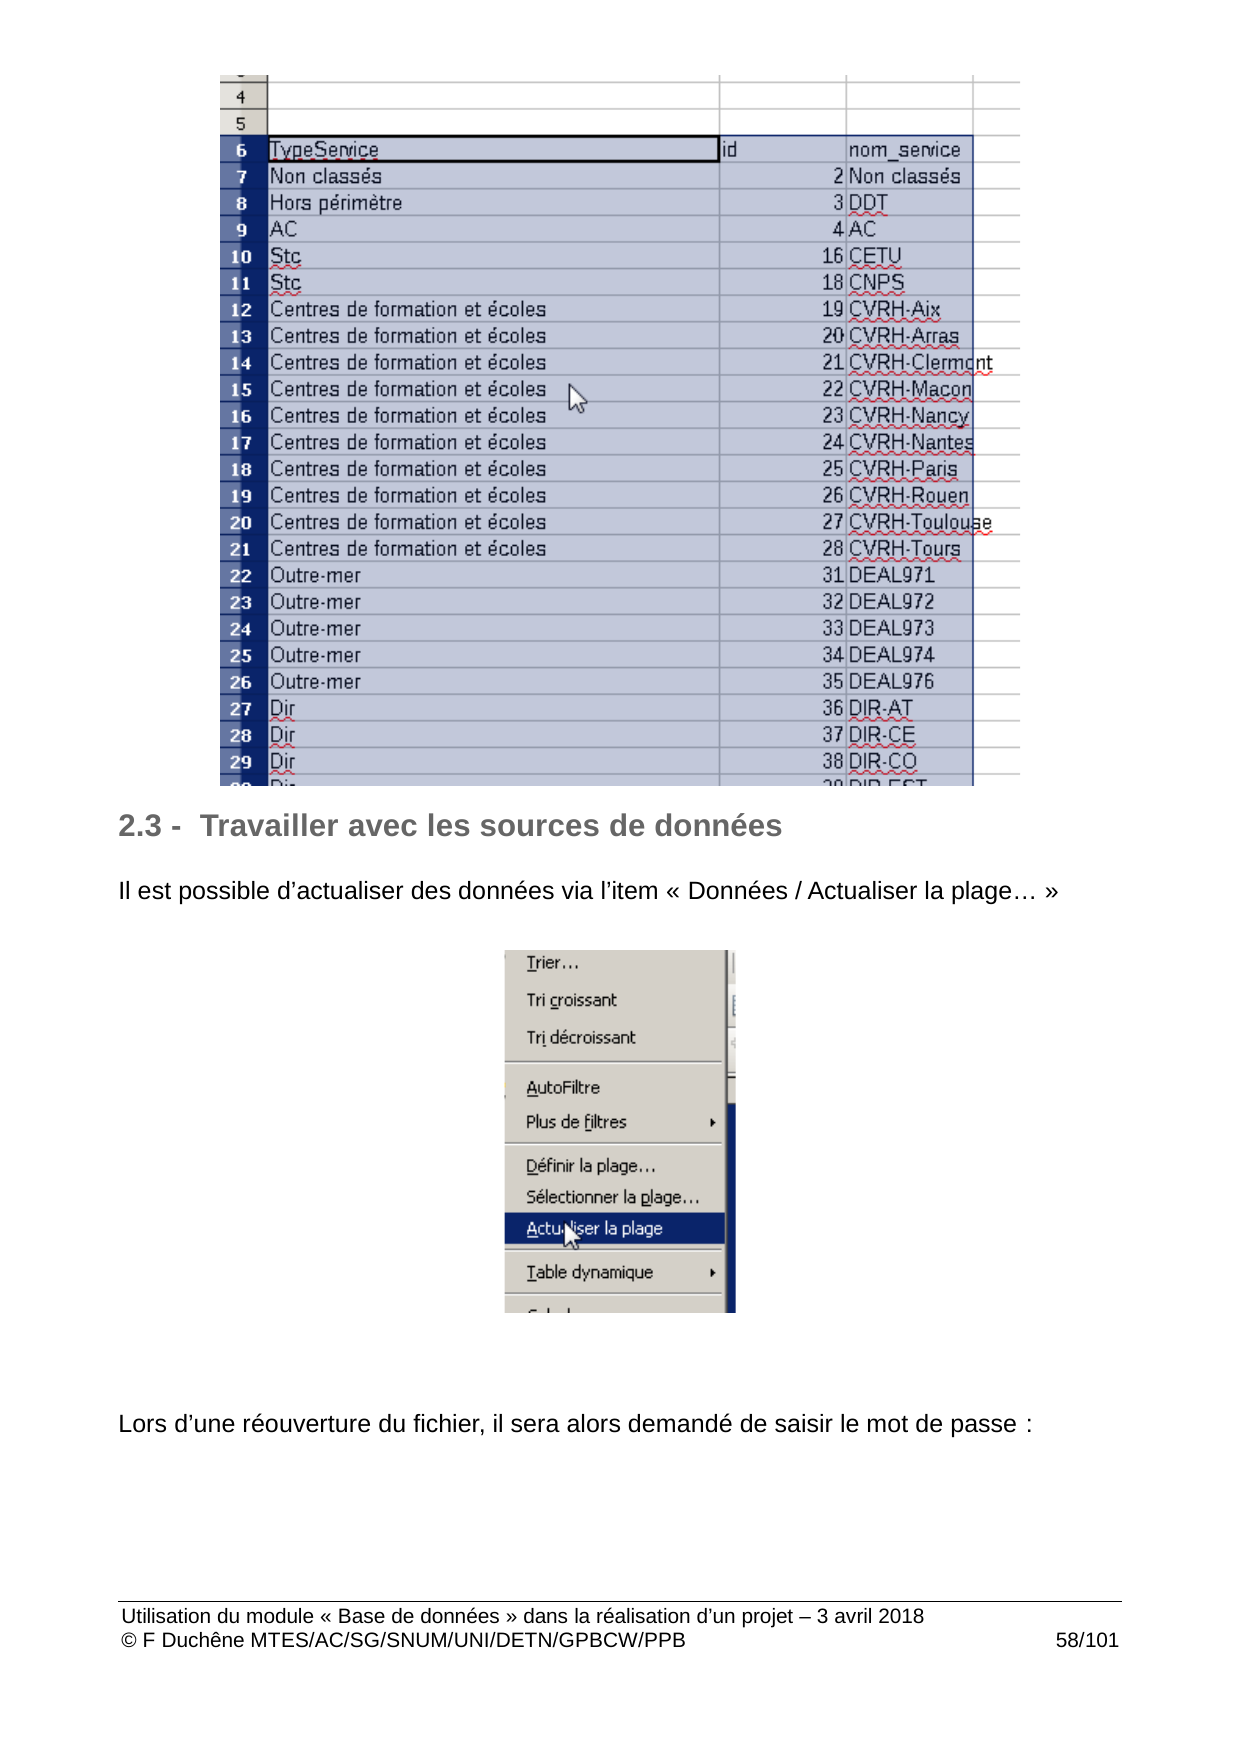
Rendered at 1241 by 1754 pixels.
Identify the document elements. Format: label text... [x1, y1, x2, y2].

text Lors d’une réouverture du fichier, il sera alors demandé de saisir le mot de passe : [118, 1409, 1122, 1438]
picture [220, 75, 1021, 786]
subtitle Travailler avec les sources de données [118, 807, 1122, 843]
picture [504, 950, 736, 1313]
text Il est possible d’actualiser des données via l’item « Données / Actualiser la plage… » [118, 876, 1122, 905]
